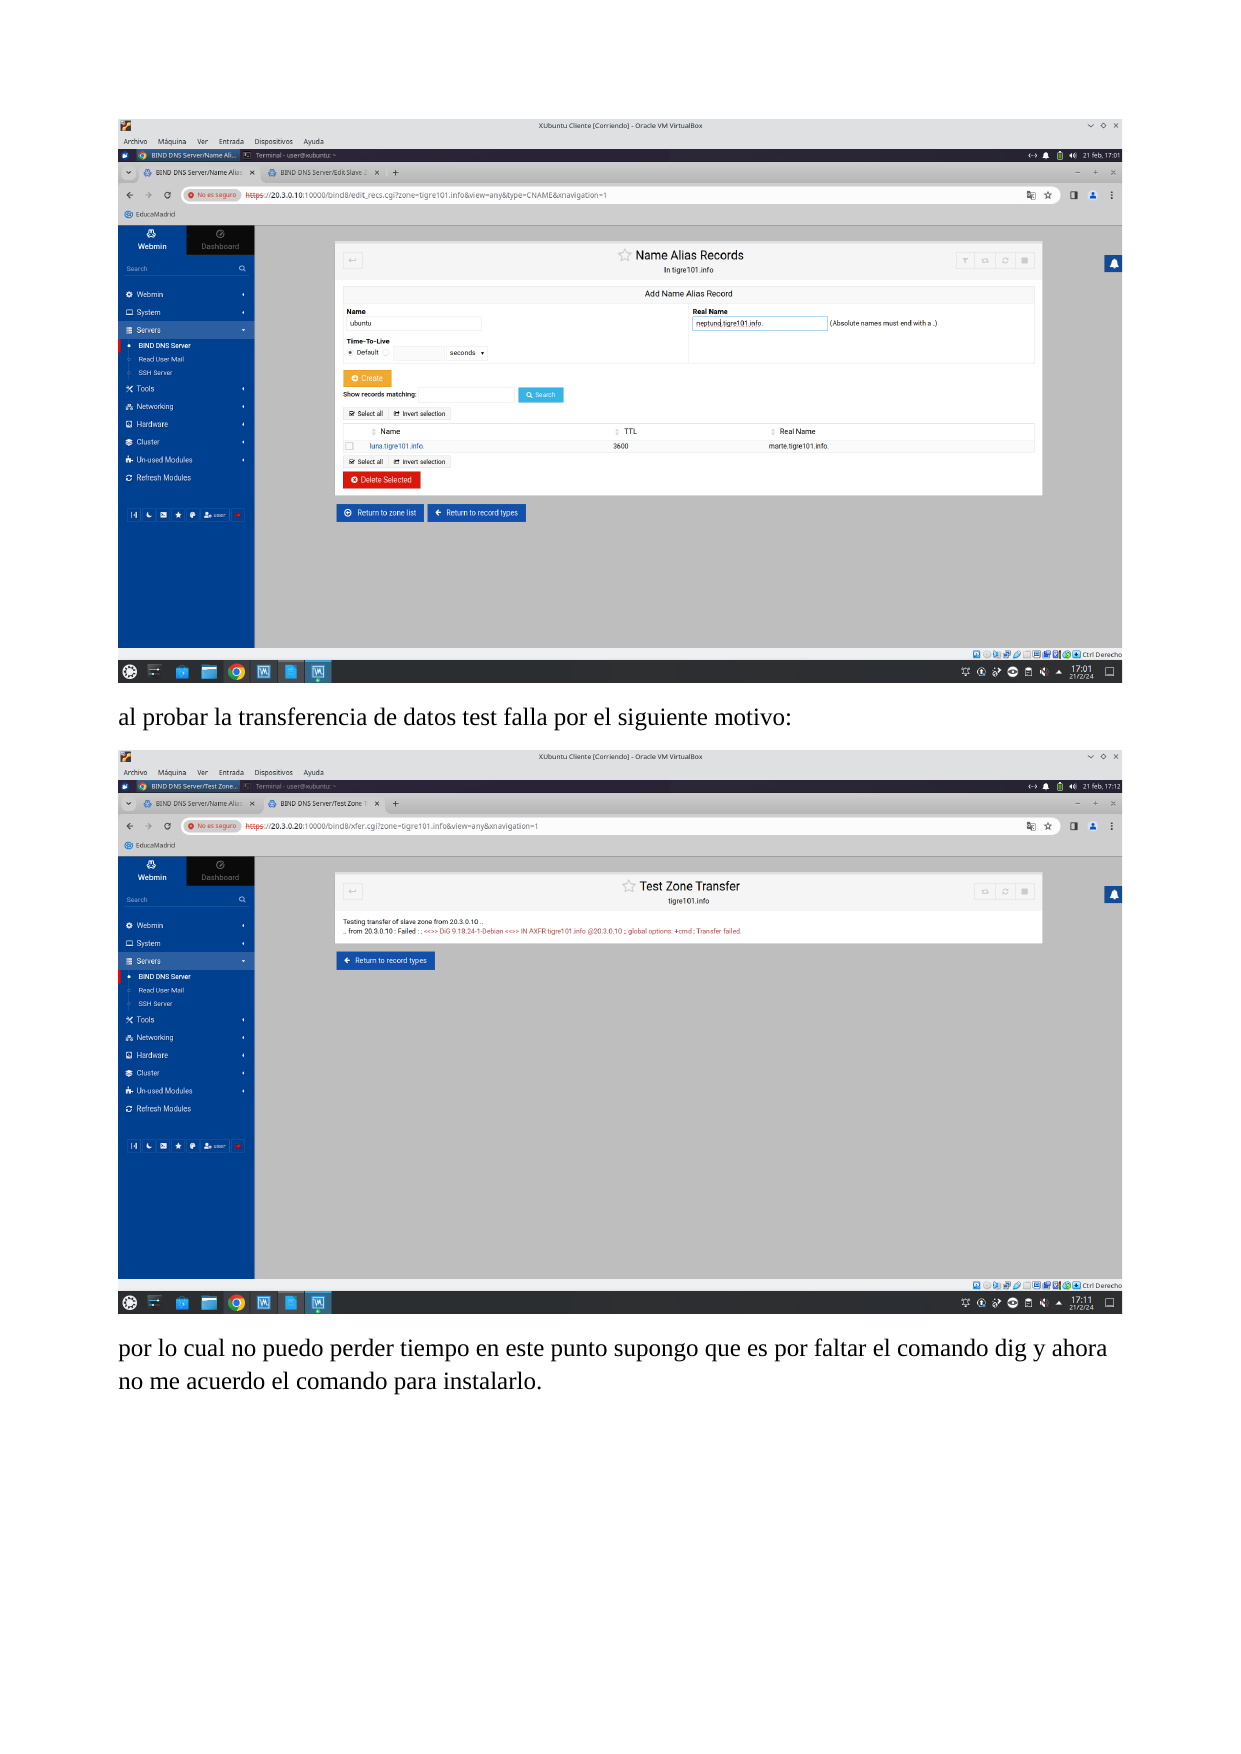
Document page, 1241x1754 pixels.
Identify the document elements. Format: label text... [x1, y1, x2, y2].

picture [118, 749, 1123, 1314]
text por lo cual no puedo perder tiempo en este punto supongo que es por faltar el comando dig y ahora no me acuerdo el comando para instalarlo. [118, 1333, 1122, 1394]
text al probar la transferencia de datos test falla por el siguiente motivo: [118, 702, 1122, 730]
picture [118, 118, 1123, 683]
